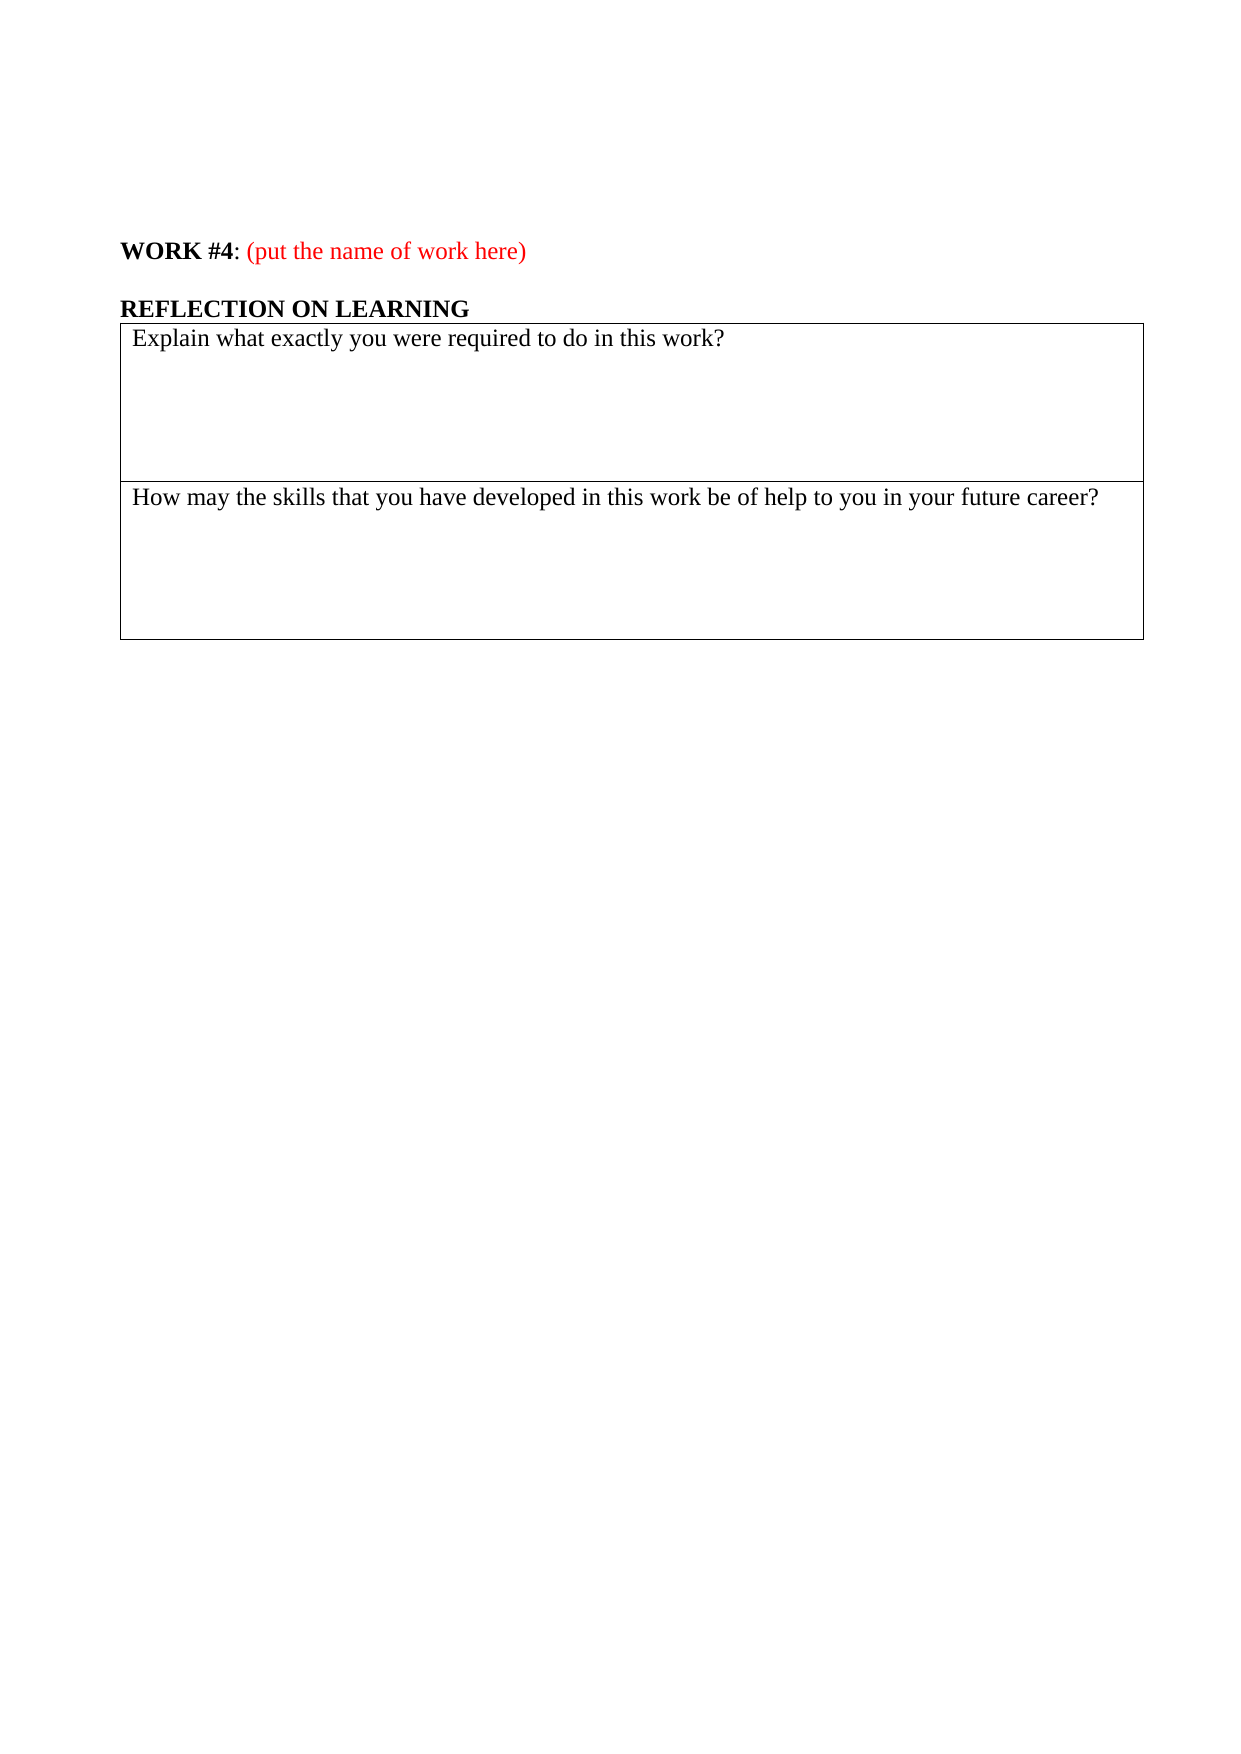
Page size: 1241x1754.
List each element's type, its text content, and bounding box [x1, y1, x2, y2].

table_header Explain what exactly you were required to do in this work? [121, 324, 1143, 481]
text WORK #4: (put the name of work here) [120, 236, 1120, 265]
text REFLECTION ON LEARNING [120, 294, 1120, 322]
table_cell How may the skills that you have developed in this work be of help to you in your future career? [121, 482, 1143, 639]
